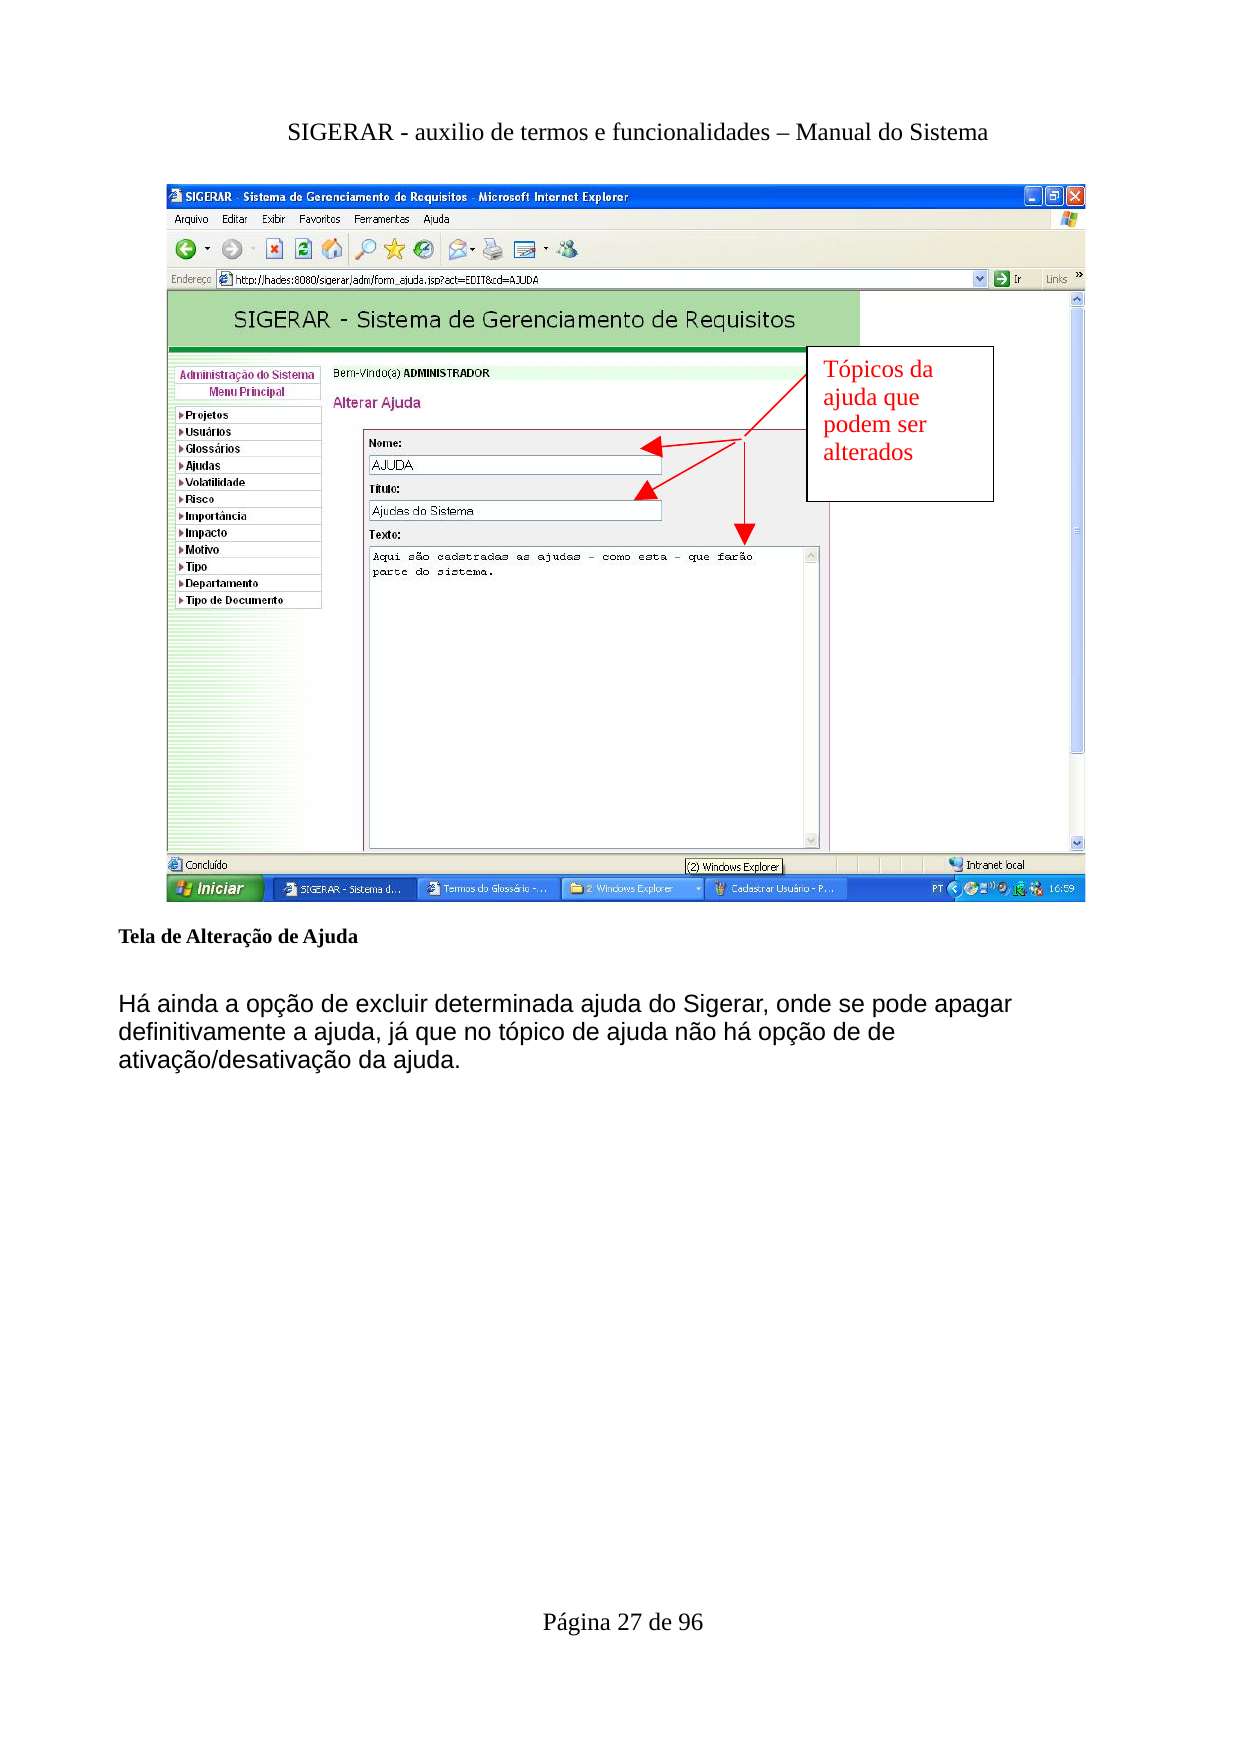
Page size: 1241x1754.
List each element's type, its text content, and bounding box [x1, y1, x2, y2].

text Tela de Alteração de Ajuda [118, 925, 1134, 948]
text Há ainda a opção de excluir determinada ajuda do Sigerar, onde se pode apagar definitivamente a ajuda, já que no tópico de ajuda não há opção de de ativação/desativação da ajuda. [118, 990, 1134, 1073]
picture [166, 184, 1086, 902]
text Tópicos da ajuda que podem ser alterados [823, 355, 977, 466]
